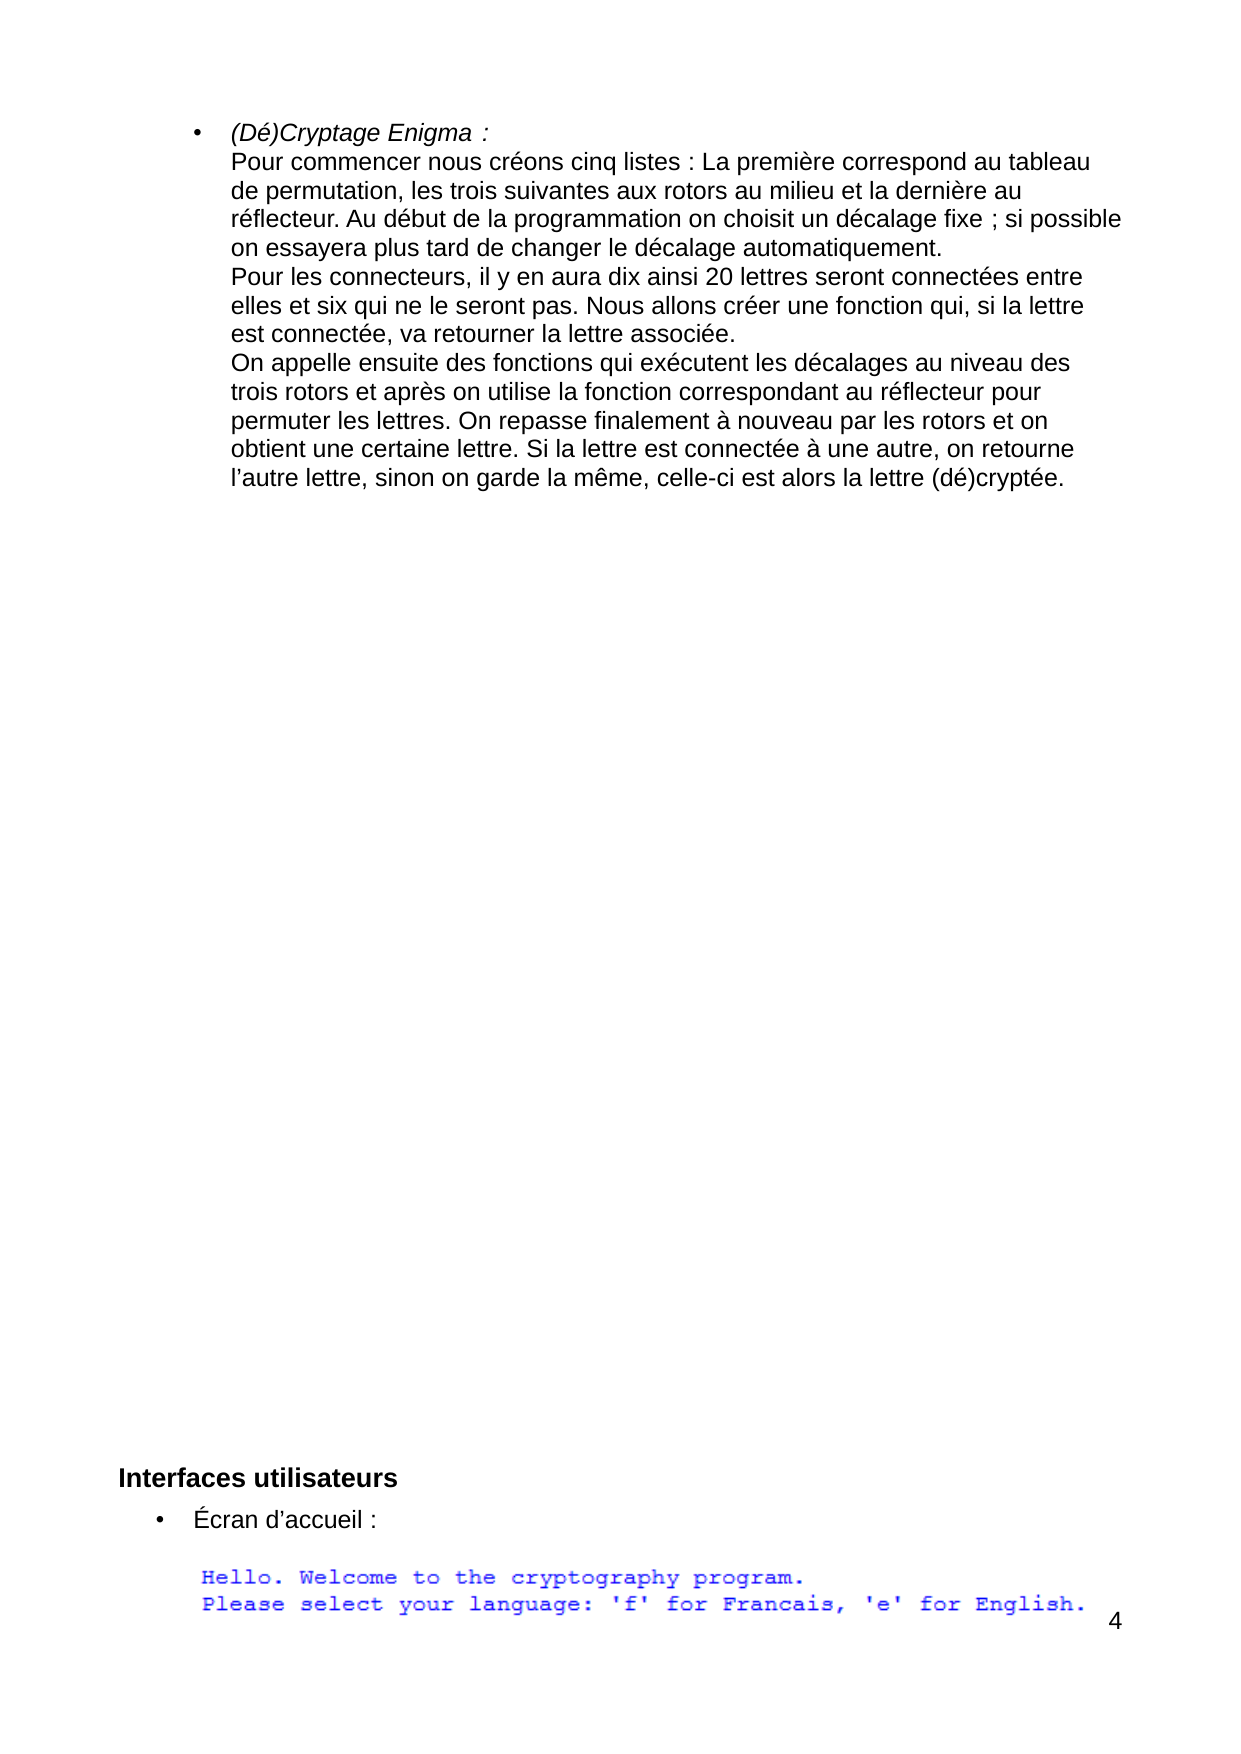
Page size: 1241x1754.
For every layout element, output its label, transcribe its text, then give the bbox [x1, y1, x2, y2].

list (Dé)Cryptage Enigma : [193, 118, 1122, 147]
list Pour commencer nous créons cinq listes : La première correspond au tableau de permutation, les trois suivantes aux rotors au milieu et la dernière au réflecteur. Au début de la programmation on choisit un décalage fixe ; si possible on essayera plus tard de changer le décalage automatiquement. Pour les connecteurs, il y en aura dix ainsi 20 lettres seront connectées entre elles et six qui ne le seront pas. Nous allons créer une fonction qui, si la lettre est connectée, va retourner la lettre associée. On appelle ensuite des fonctions qui exécutent les décalages au niveau des trois rotors et après on utilise la fonction correspondant au réflecteur pour permuter les lettres. On repasse finalement à nouveau par les rotors et on obtient une certaine lettre. Si la lettre est connectée à une autre, on retourne l’autre lettre, sinon on garde la même, celle-ci est alors la lettre (dé)cryptée. [193, 147, 1122, 492]
picture [195, 1565, 1091, 1620]
subtitle Interfaces utilisateurs [118, 1462, 1122, 1493]
list Écran d’accueil : [156, 1505, 1122, 1534]
